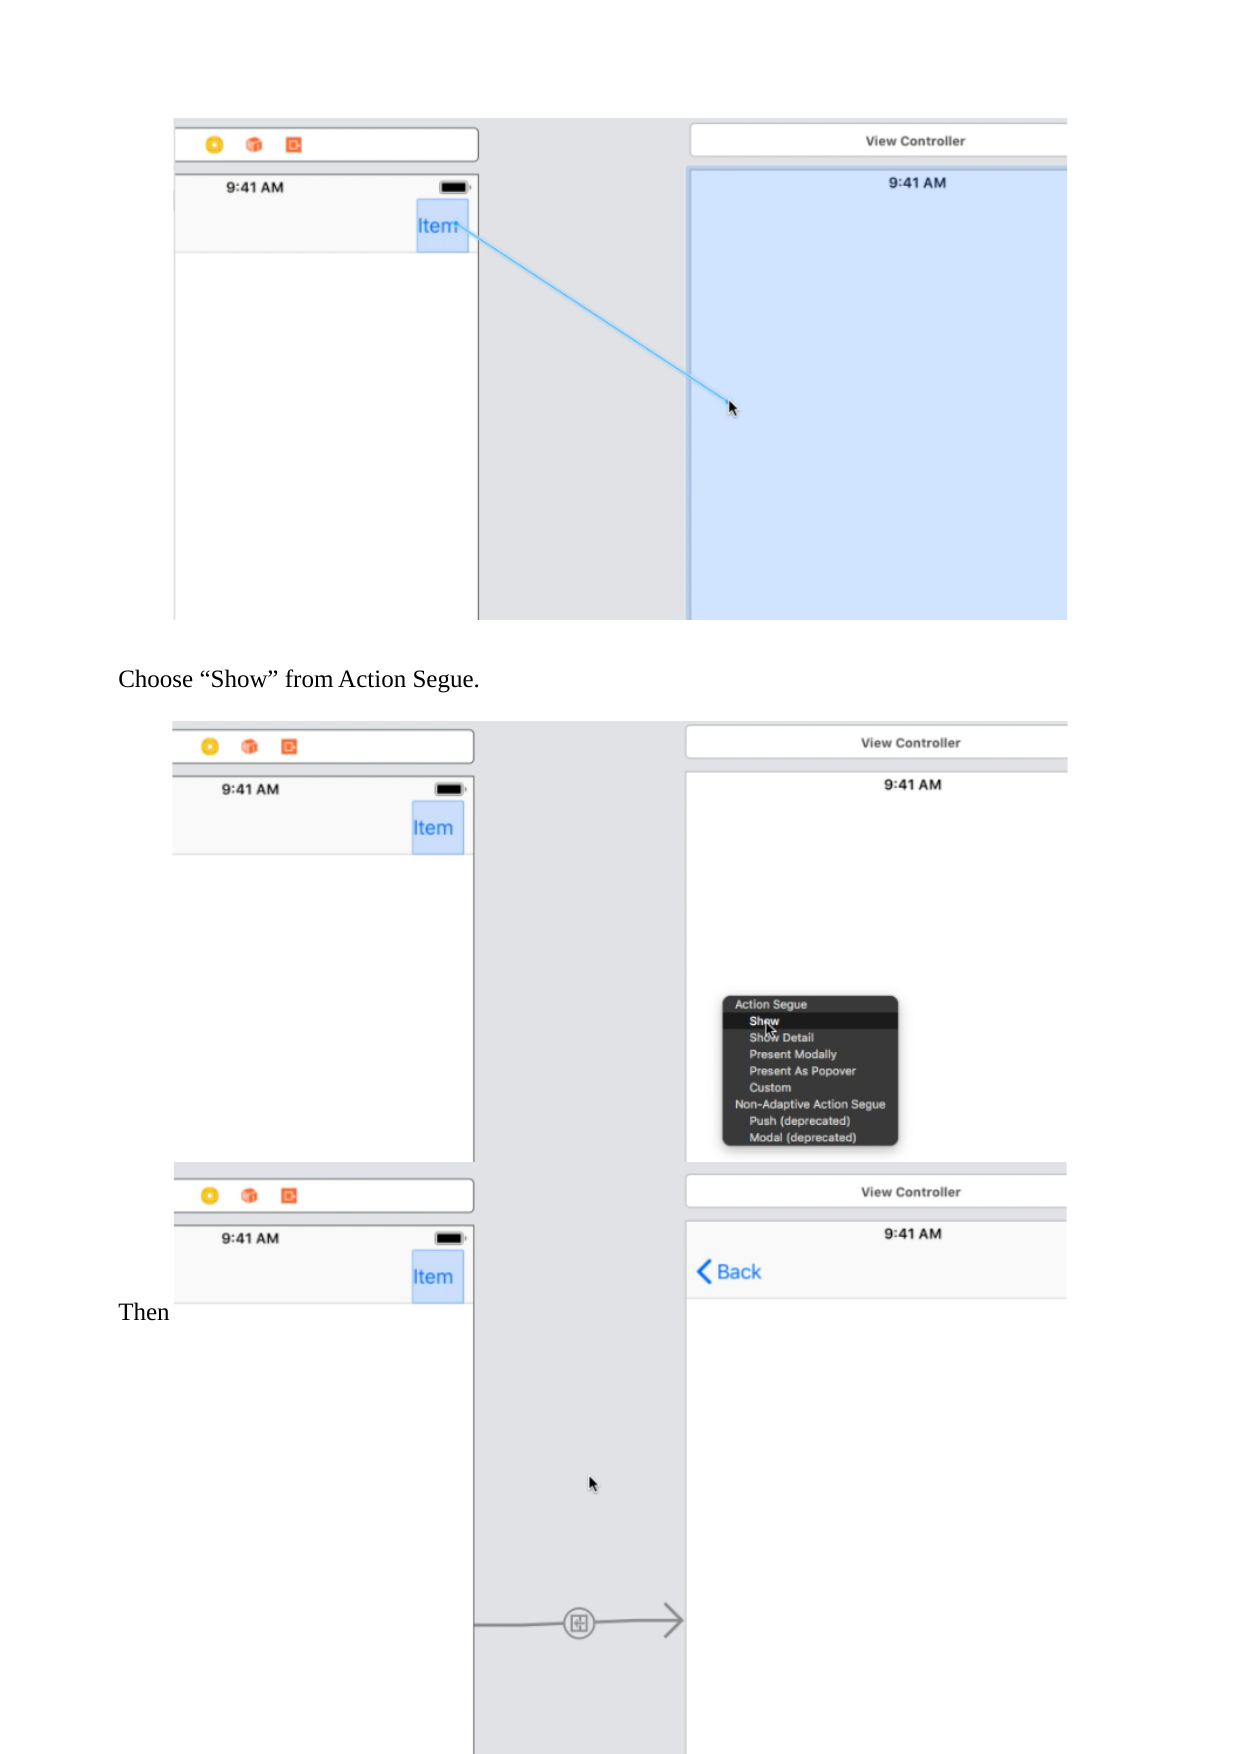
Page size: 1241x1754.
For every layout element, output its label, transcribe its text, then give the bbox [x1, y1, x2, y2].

picture [172, 721, 1068, 1754]
picture [173, 118, 1068, 620]
text Then you would get segue connecting these two view controllers. [118, 1297, 173, 1326]
text Then you would get segue connecting these two view controllers. [1067, 1297, 1122, 1326]
text Choose “Show” from Action Segue. [118, 664, 1122, 693]
